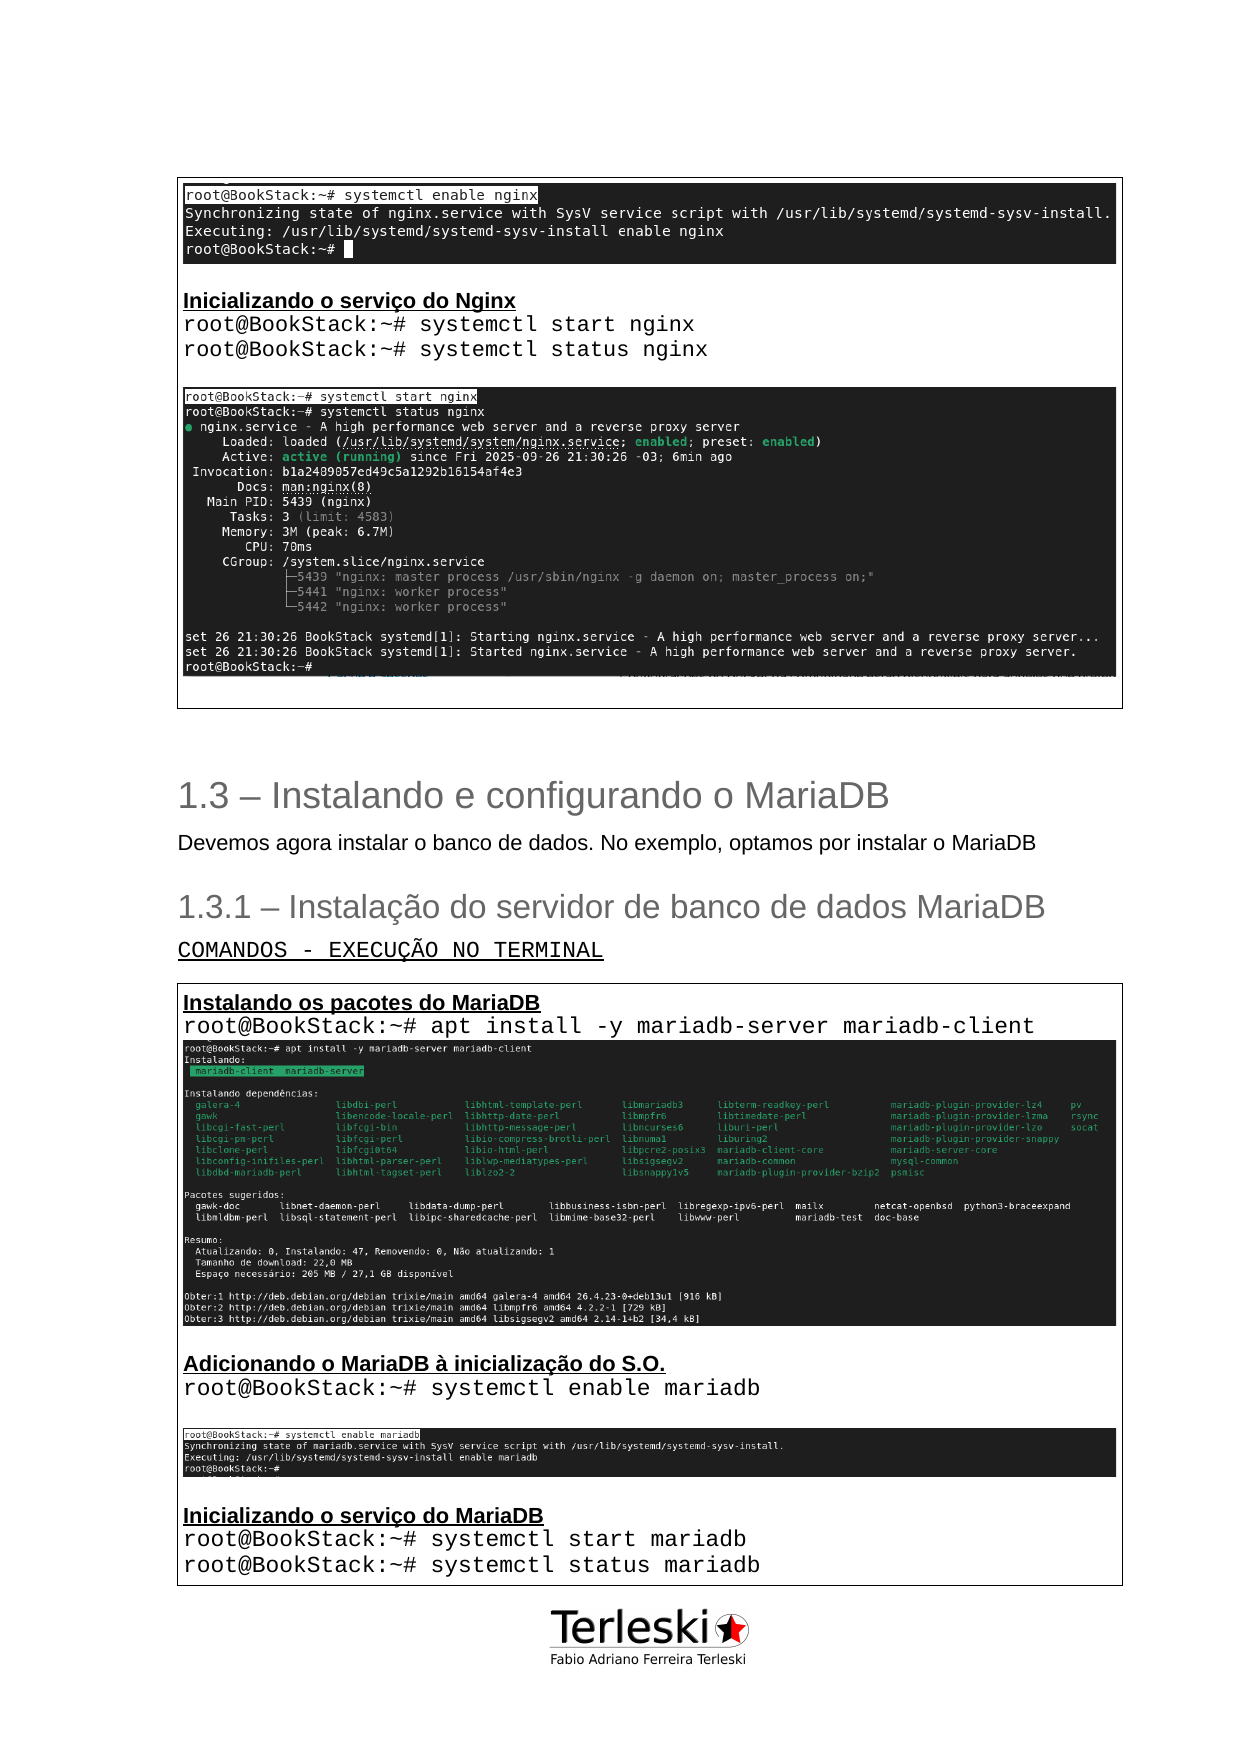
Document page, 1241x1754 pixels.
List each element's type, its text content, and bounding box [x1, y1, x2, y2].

picture [182, 387, 1117, 677]
picture [549, 1607, 750, 1667]
picture [182, 1040, 1117, 1326]
table_header Inicializando o serviço do Nginx root@BookStack:~# systemctl start nginx root@BookStack:~# systemctl status nginx [178, 178, 1122, 707]
text COMANDOS - EXECUÇÃO NO TERMINAL [177, 938, 1122, 964]
subtitle 1.3 – Instalando e configurando o MariaDB [177, 774, 1122, 817]
text Devemos agora instalar o banco de dados. No exemplo, optamos por instalar o MariaDB [177, 829, 1122, 854]
subtitle 1.3.1 – Instalação do servidor de banco de dados MariaDB [177, 887, 1122, 926]
table_header Instalando os pacotes do MariaDB root@BookStack:~# apt install -y mariadb-server mariadb-client Adicionando o MariaDB à inicialização do S.O. root@BookStack:~# systemctl enable mariadb Inicializando o serviço do MariaDB root@BookStack:~# systemctl start mariadb root@BookStack:~# systemctl status mariadb [178, 984, 1122, 1585]
picture [182, 1428, 1117, 1477]
picture [182, 183, 1117, 264]
